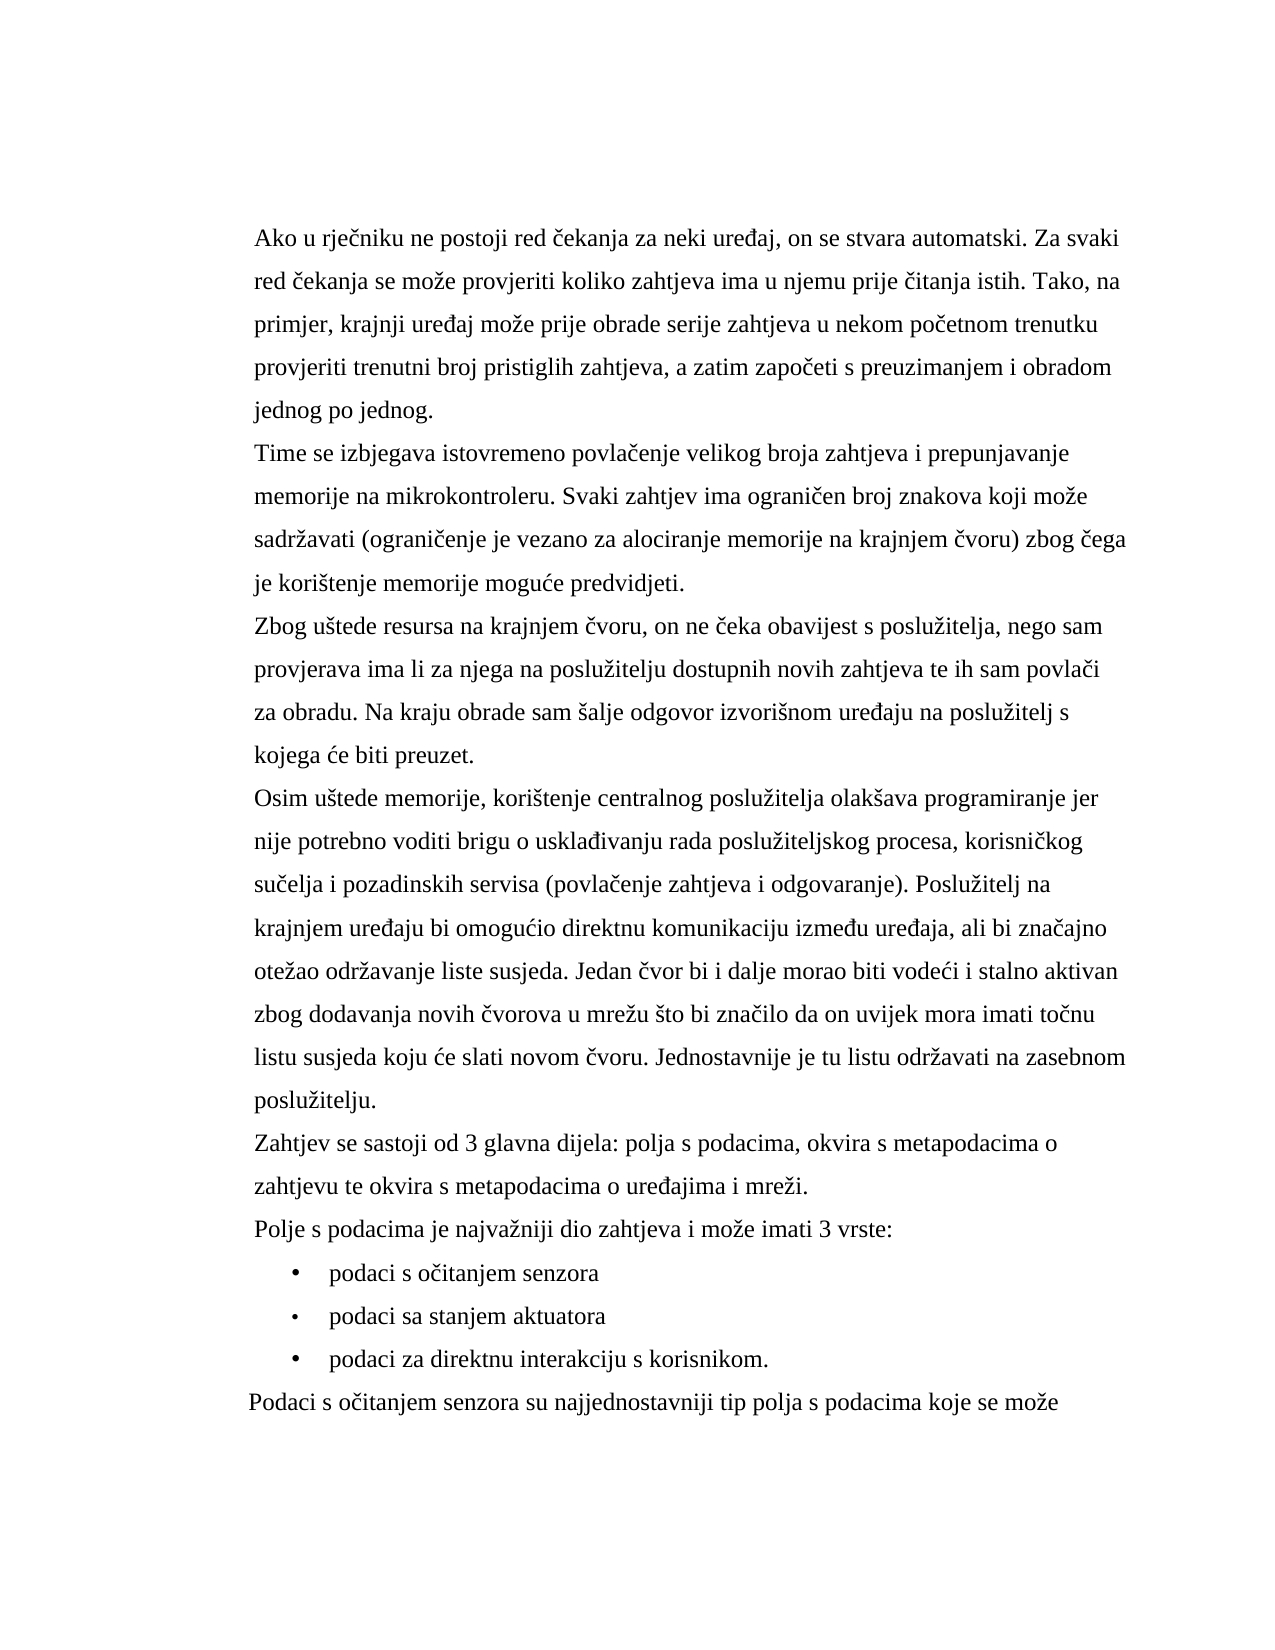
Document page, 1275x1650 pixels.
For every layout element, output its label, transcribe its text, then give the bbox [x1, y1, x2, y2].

text Podaci s očitanjem senzora su najjednostavniji tip polja s podacima koje se može [248, 1387, 1127, 1416]
text Zahtjev se sastoji od 3 glavna dijela: polja s podacima, okvira s metapodacima o zahtjevu te okvira s metapodacima o uređajima i mreži. [254, 1128, 1127, 1200]
list podaci s očitanjem senzora [291, 1258, 1127, 1286]
text Zbog uštede resursa na krajnjem čvoru, on ne čeka obavijest s poslužitelja, nego sam provjerava ima li za njega na poslužitelju dostupnih novih zahtjeva te ih sam povlači za obradu. Na kraju obrade sam šalje odgovor izvorišnom uređaju na poslužitelj s kojega će biti preuzet. [254, 611, 1127, 769]
text Osim uštede memorije, korištenje centralnog poslužitelja olakšava programiranje jer nije potrebno voditi brigu o usklađivanju rada poslužiteljskog procesa, korisničkog sučelja i pozadinskih servisa (povlačenje zahtjeva i odgovaranje). Poslužitelj na krajnjem uređaju bi omogućio direktnu komunikaciju između uređaja, ali bi značajno otežao održavanje liste susjeda. Jedan čvor bi i dalje morao biti vodeći i stalno aktivan zbog dodavanja novih čvorova u mrežu što bi značilo da on uvijek mora imati točnu listu susjeda koju će slati novom čvoru. Jednostavnije je tu listu održavati na zasebnom poslužitelju. [254, 783, 1127, 1114]
text Time se izbjegava istovremeno povlačenje velikog broja zahtjeva i prepunjavanje memorije na mikrokontroleru. Svaki zahtjev ima ograničen broj znakova koji može sadržavati (ograničenje je vezano za alociranje memorije na krajnjem čvoru) zbog čega je korištenje memorije moguće predvidjeti. [254, 438, 1127, 596]
text Ako u rječniku ne postoji red čekanja za neki uređaj, on se stvara automatski. Za svaki red čekanja se može provjeriti koliko zahtjeva ima u njemu prije čitanja istih. Tako, na primjer, krajnji uređaj može prije obrade serije zahtjeva u nekom početnom trenutku provjeriti trenutni broj pristiglih zahtjeva, a zatim započeti s preuzimanjem i obradom jednog po jednog. [254, 223, 1127, 424]
list podaci za direktnu interakciju s korisnikom. [291, 1344, 1127, 1373]
list podaci sa stanjem aktuatora [291, 1301, 1127, 1329]
text Polje s podacima je najvažniji dio zahtjeva i može imati 3 vrste: [254, 1214, 1127, 1243]
